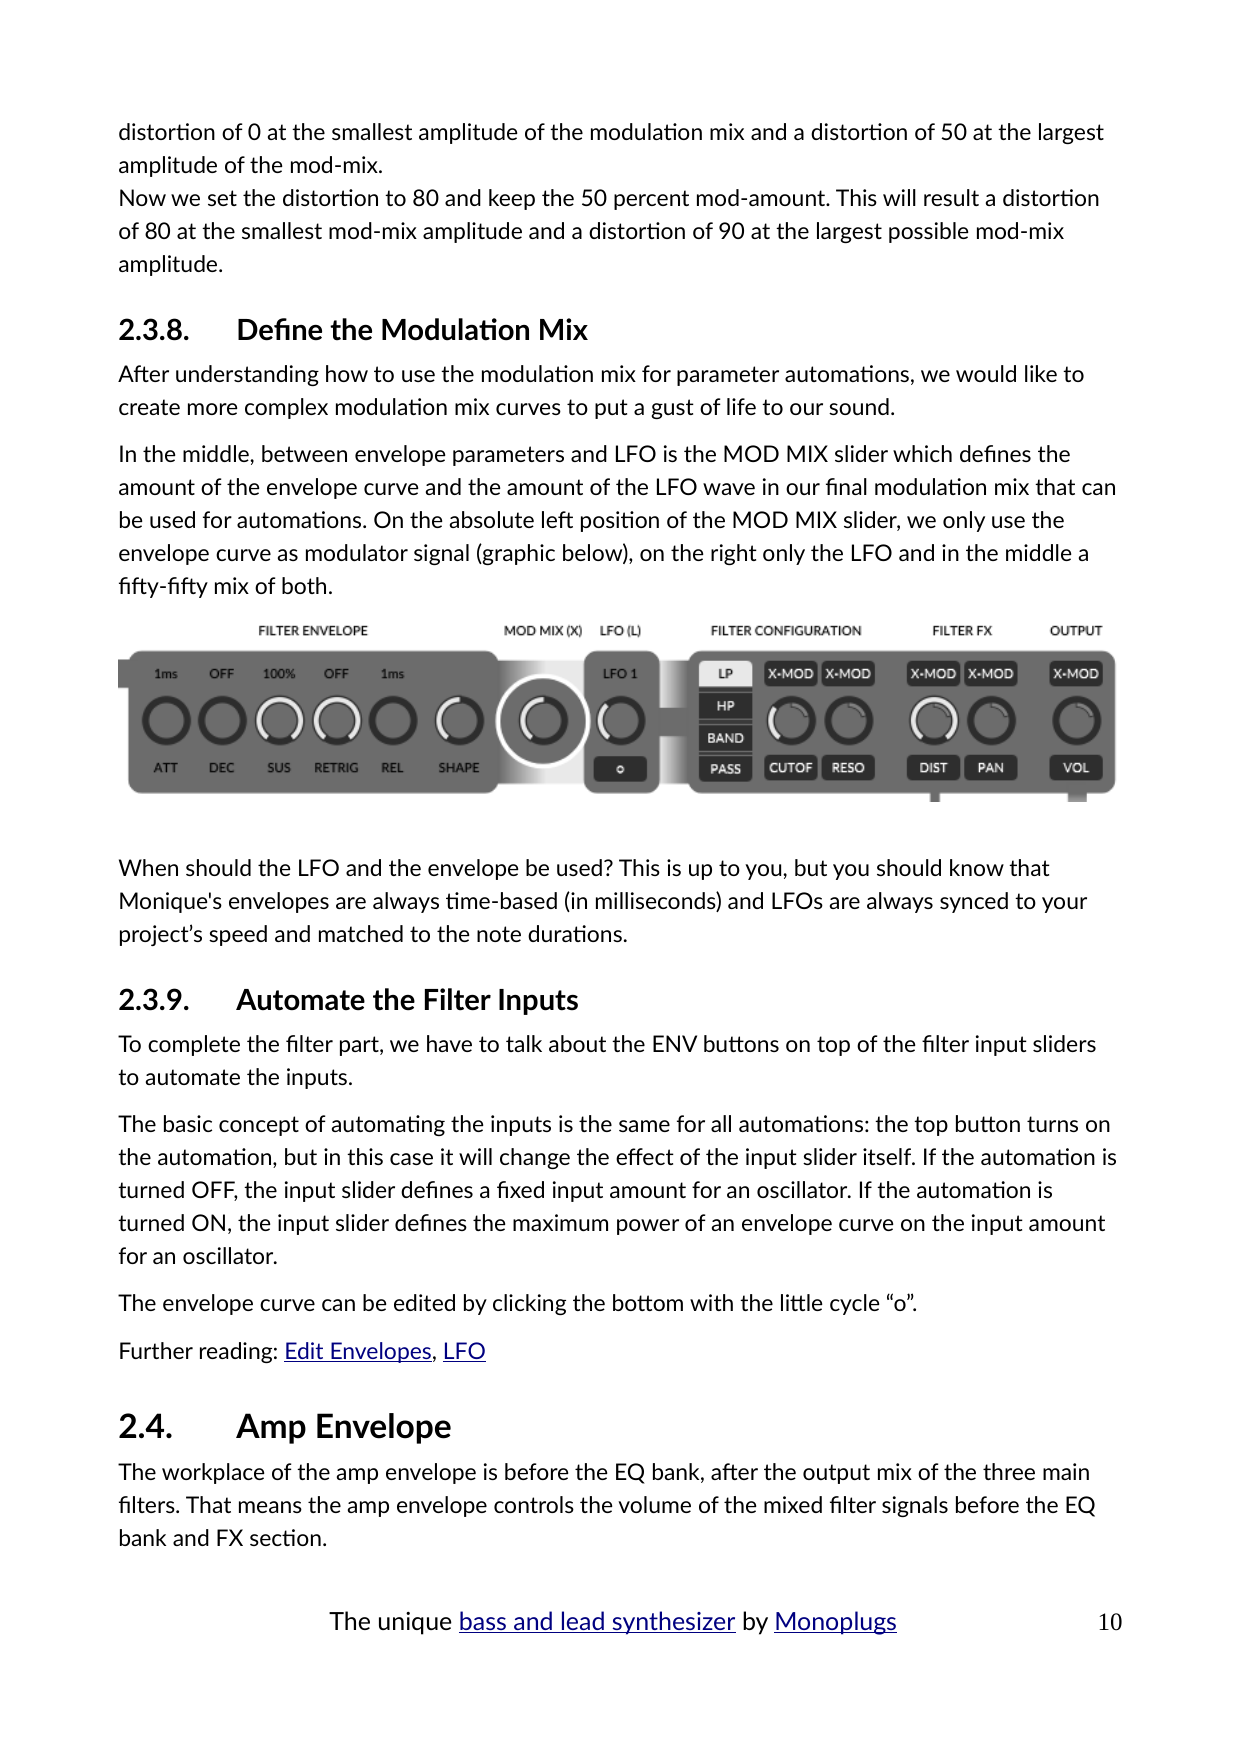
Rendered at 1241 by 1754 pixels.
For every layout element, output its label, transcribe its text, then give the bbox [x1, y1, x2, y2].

text The envelope curve can be edited by clicking the bottom with the little cycle “o”. [118, 1289, 1122, 1317]
text distortion of 0 at the smallest amplitude of the modulation mix and a distortion of 50 at the largest amplitude of the mod-mix. Now we set the distortion to 80 and keep the 50 percent mod-amount. This will result a distortion of 80 at the smallest mod-mix amplitude and a distortion of 90 at the largest possible mod-mix amplitude. [118, 118, 1122, 277]
text In the middle, between envelope parameters and LFO is the MOD MIX slider which defines the amount of the envelope curve and the amount of the LFO wave in our final modulation mix that can be used for automations. On the absolute left position of the MOD MIX slider, we only use the envelope curve as modulator signal (graphic below), on the right only the LFO and in the middle a fifty-fifty mix of both. [118, 440, 1122, 599]
text The basic concept of automating the inputs is the same for all automations: the top button turns on the automation, but in this case it will change the effect of the input slider itself. If the automation is turned OFF, the input slider defines a fixed input amount for an oscillator. If the automation is turned ON, the input slider defines the maximum power of an envelope curve on the input amount for an oscillator. [118, 1110, 1122, 1269]
text To complete the filter part, we have to talk about the ENV buttons on top of the filter input sliders to automate the inputs. [118, 1029, 1122, 1090]
text When should the LFO and the envelope be used? This is up to you, but you should know that Monique's envelopes are always time-based (in milliseconds) and LFOs are always synced to your project’s speed and matched to the note durations. [118, 854, 1122, 947]
text The workplace of the amp envelope is before the EQ bank, after the output mix of the three main filters. That means the amp envelope controls the volume of the mixed filter signals before the EQ bank and FX section. [118, 1458, 1122, 1551]
subtitle Define the Modulation Mix [118, 312, 1122, 347]
text After understanding how to use the modulation mix for parameter automations, we would like to create more complex modulation mix curves to put a gust of life to our sound. [118, 359, 1122, 420]
text Further reading: Edit Envelopes, LFO [118, 1337, 1122, 1364]
subtitle Automate the Filter Inputs [118, 982, 1122, 1017]
subtitle Amp Envelope [118, 1405, 1122, 1445]
picture [118, 618, 1123, 802]
